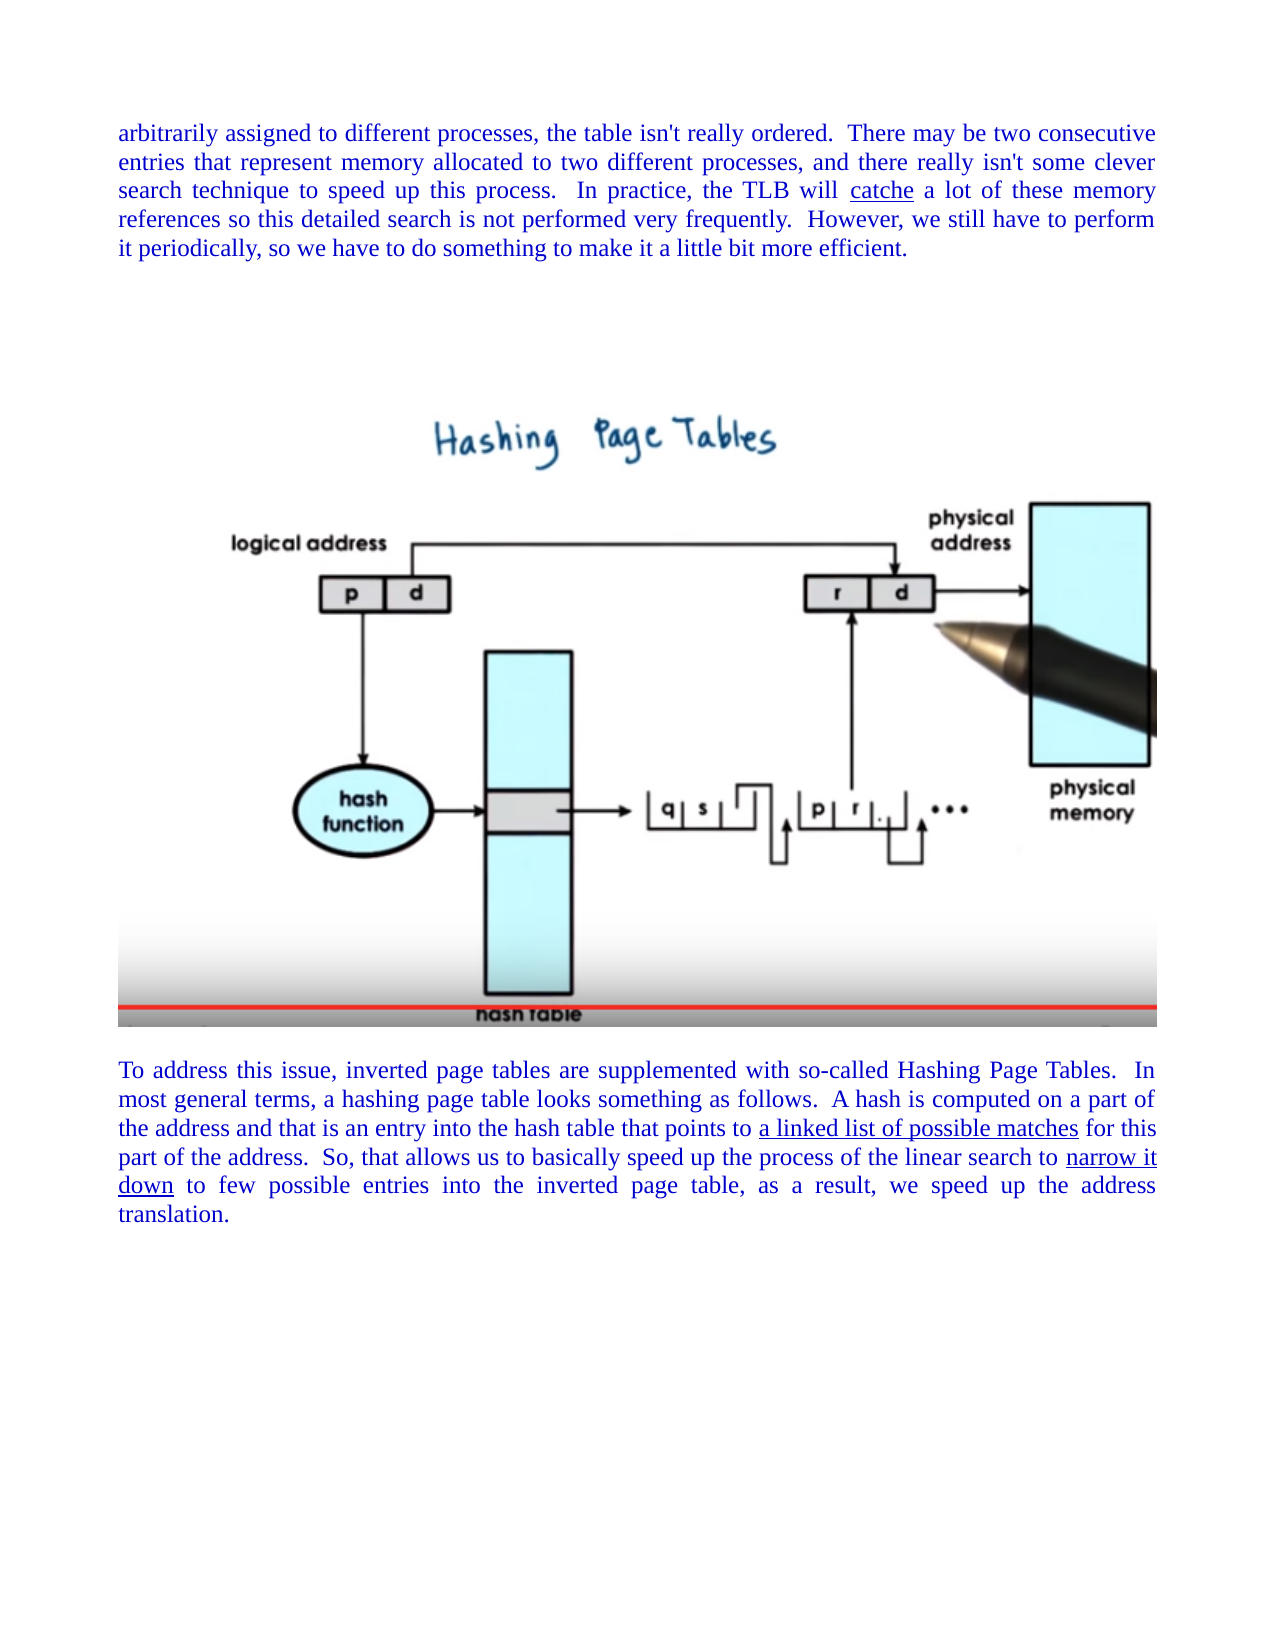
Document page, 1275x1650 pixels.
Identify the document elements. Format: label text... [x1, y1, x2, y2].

text To address this issue, inverted page tables are supplemented with so-called Hashing Page Tables. In most general terms, a hashing page table looks something as follows. A hash is computed on a part of the address and that is an entry into the hash table that points to a linked list of possible matches for this part of the address. So, that allows us to basically speed up the process of the linear search to narrow it down to few possible entries into the inverted page table, as a result, we speed up the address translation. [118, 1055, 1157, 1228]
text arbitrarily assigned to different processes, the table isn't really ordered. There may be two consecutive entries that represent memory allocated to two different processes, and there really isn't some clever search technique to speed up this process. In practice, the TLB will catche a lot of these memory references so this detailed search is not performed very frequently. However, we still have to perform it periodically, so we have to do something to make it a little bit more efficient. [118, 118, 1157, 262]
picture [118, 405, 1157, 1027]
